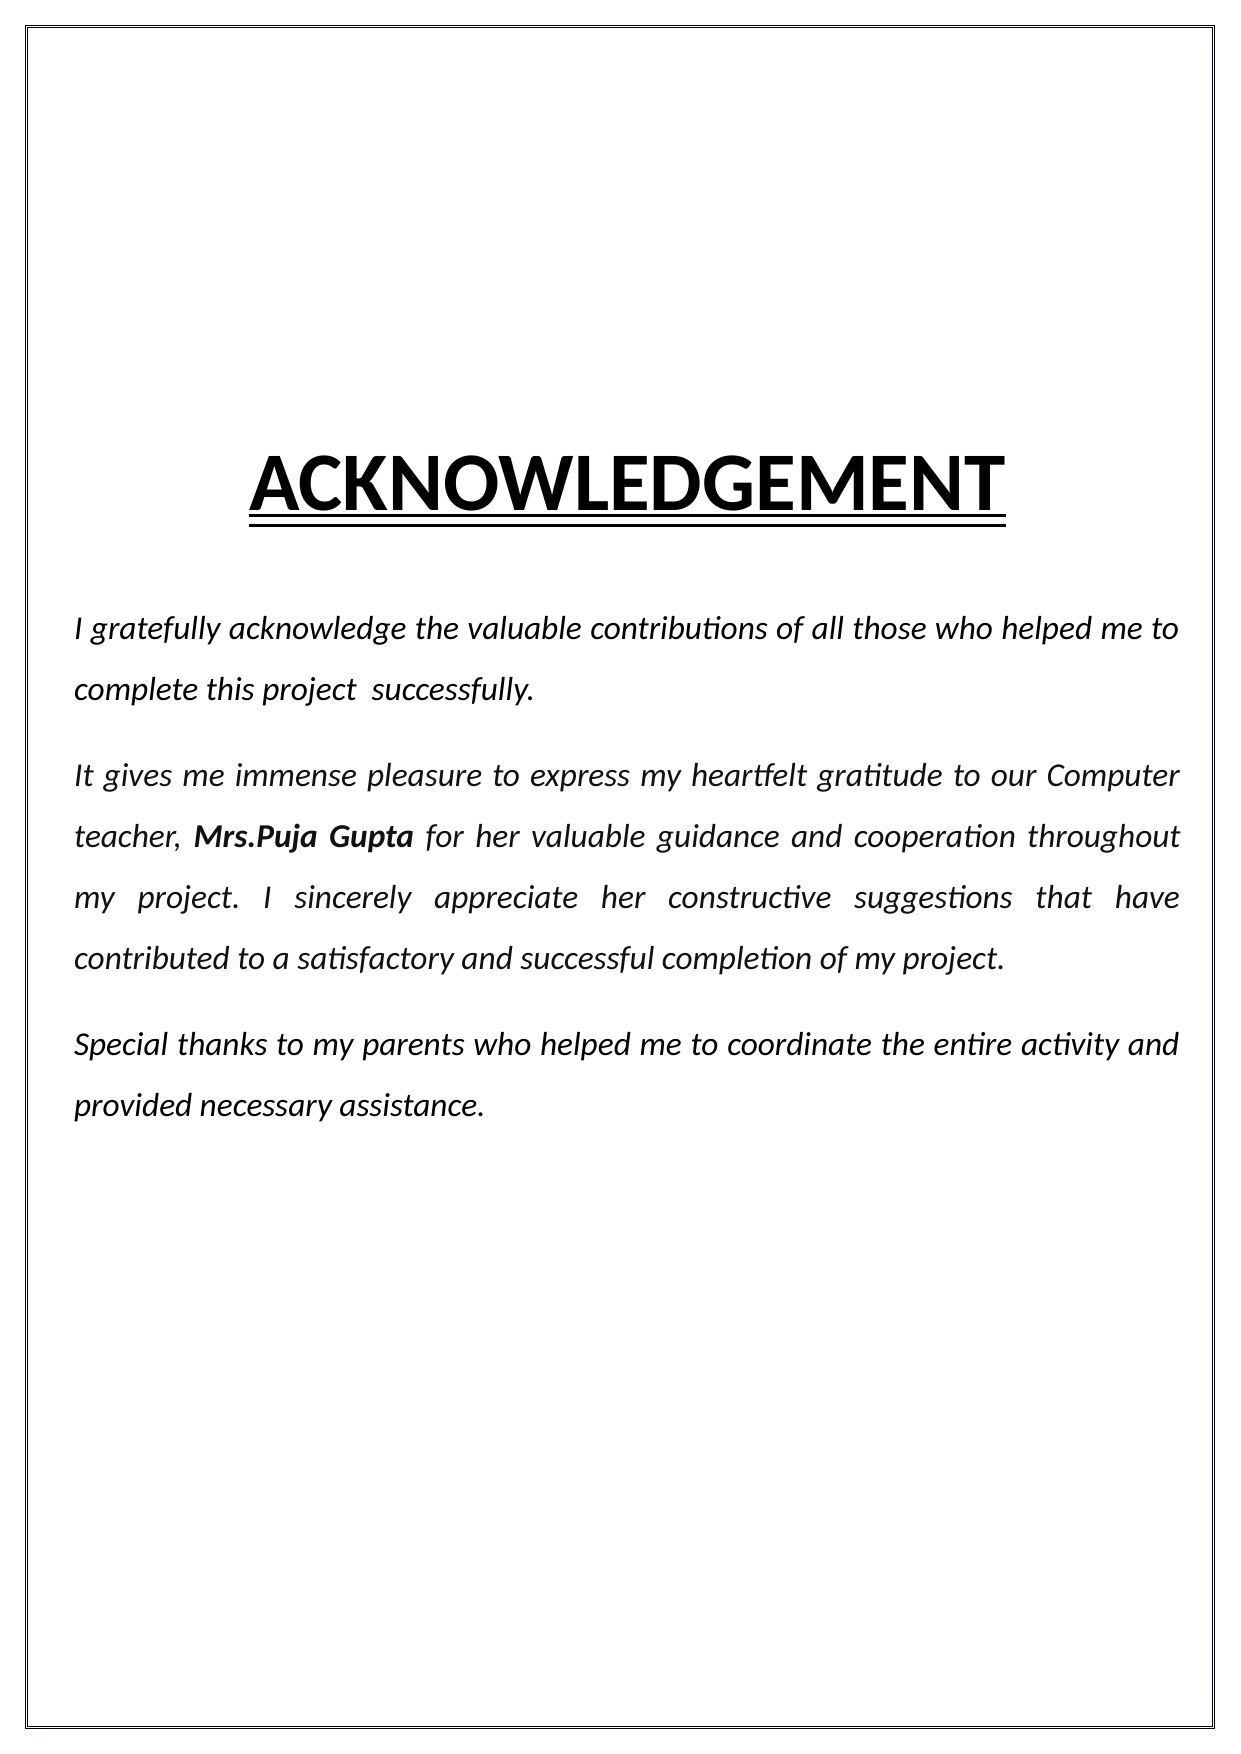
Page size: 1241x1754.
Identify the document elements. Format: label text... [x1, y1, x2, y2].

text ACKNOWLEDGEMENT [74, 429, 1181, 531]
text Special thanks to my parents who helped me to coordinate the entire activity and provided necessary assistance. [74, 1023, 1181, 1125]
text I gratefully acknowledge the valuable contributions of all those who helped me to complete this project successfully. [74, 607, 1181, 708]
text It gives me immense pleasure to express my heartfelt gratitude to our Computer teacher, Mrs.Puja Gupta for her valuable guidance and cooperation throughout my project. I sincerely appreciate her constructive suggestions that have contributed to a satisfactory and successful completion of my project. [74, 754, 1181, 978]
